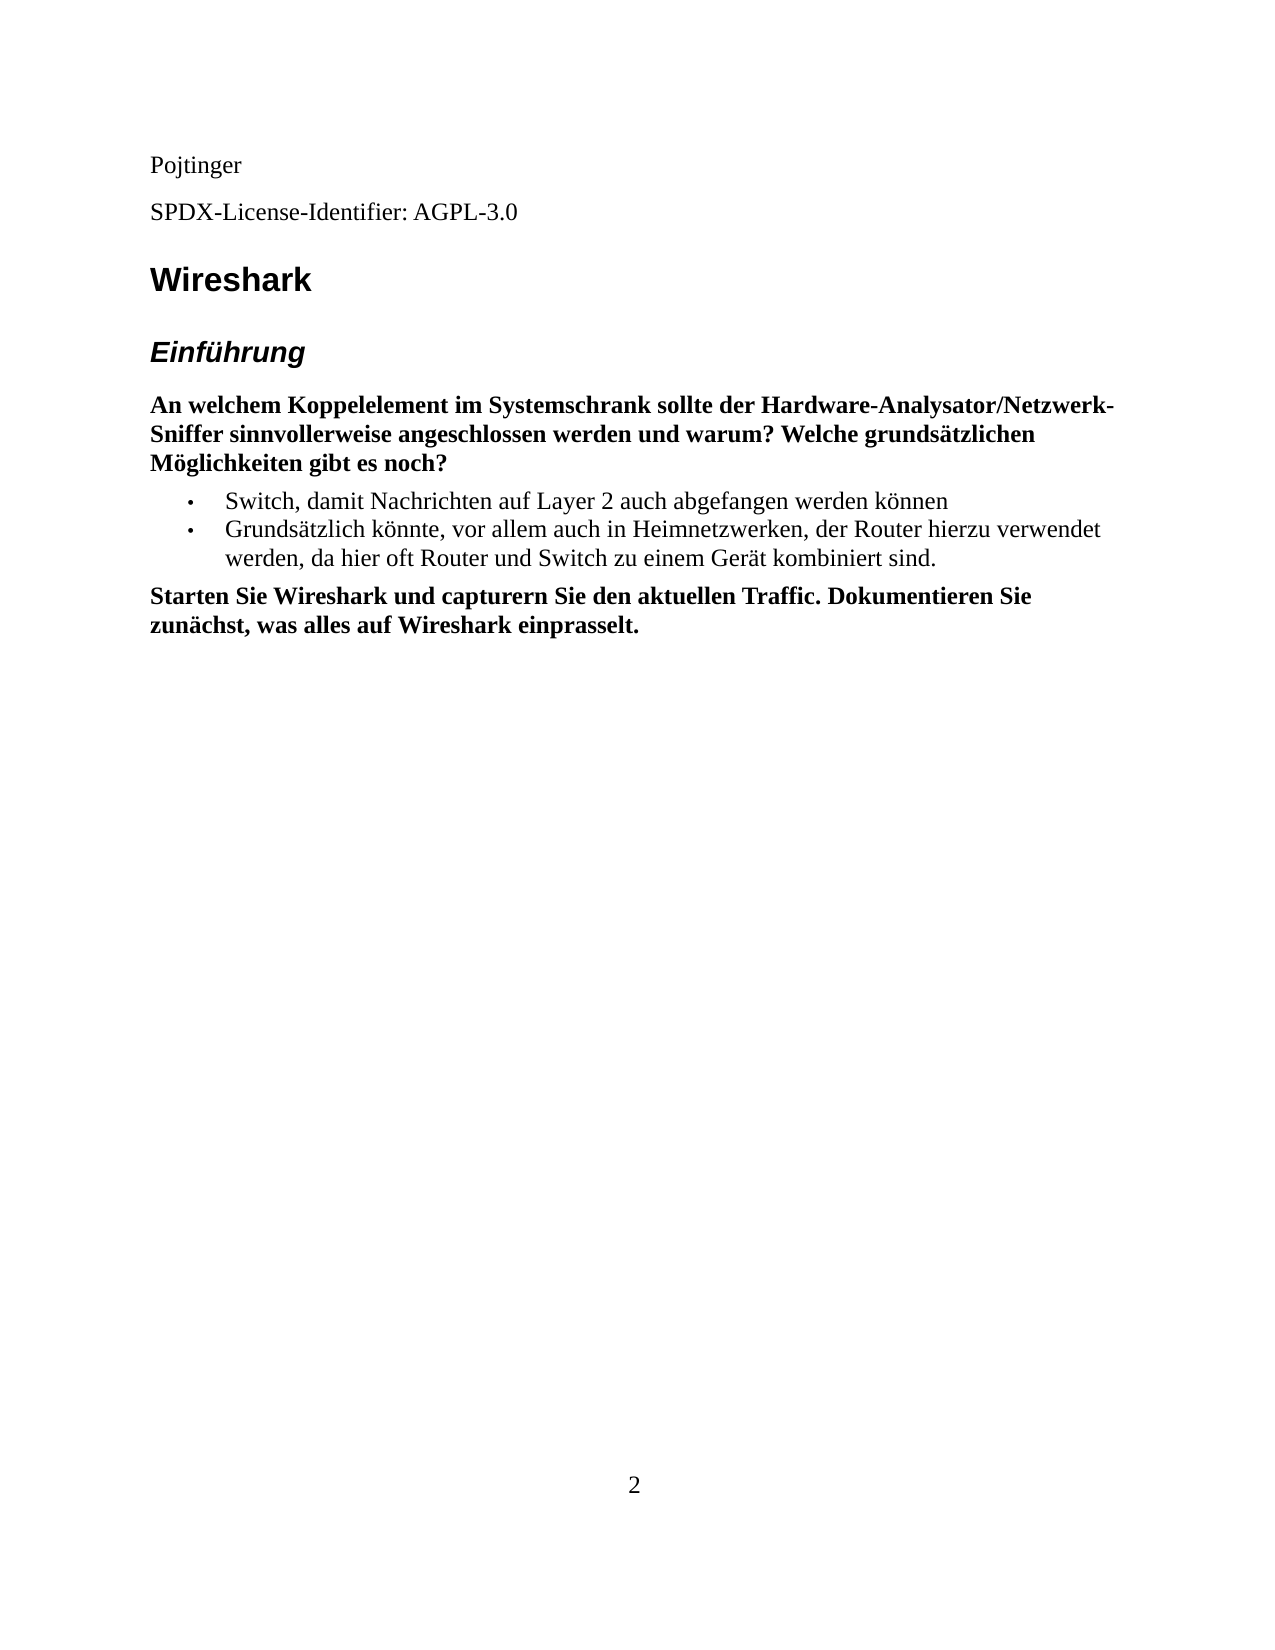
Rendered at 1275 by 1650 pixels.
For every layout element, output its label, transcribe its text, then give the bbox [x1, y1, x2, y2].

text An welchem Koppelelement im Systemschrank sollte der Hardware-Analysator/Netzwerk-Sniffer sinnvollerweise angeschlossen werden und warum? Welche grundsätzlichen Möglichkeiten gibt es noch? [150, 391, 1125, 477]
text Pojtinger [150, 150, 1125, 179]
subtitle Wireshark [150, 259, 1125, 298]
text SPDX-License-Identifier: AGPL-3.0 [150, 197, 1125, 225]
subtitle Einführung [150, 336, 1125, 369]
text Starten Sie Wireshark und capturern Sie den aktuellen Traffic. Dokumentieren Sie zunächst, was alles auf Wireshark einprasselt. [150, 581, 1125, 638]
list Switch, damit Nachrichten auf Layer 2 auch abgefangen werden können [187, 486, 1125, 514]
list Grundsätzlich könnte, vor allem auch in Heimnetzwerken, der Router hierzu verwendet werden, da hier oft Router und Switch zu einem Gerät kombiniert sind. [187, 514, 1125, 572]
